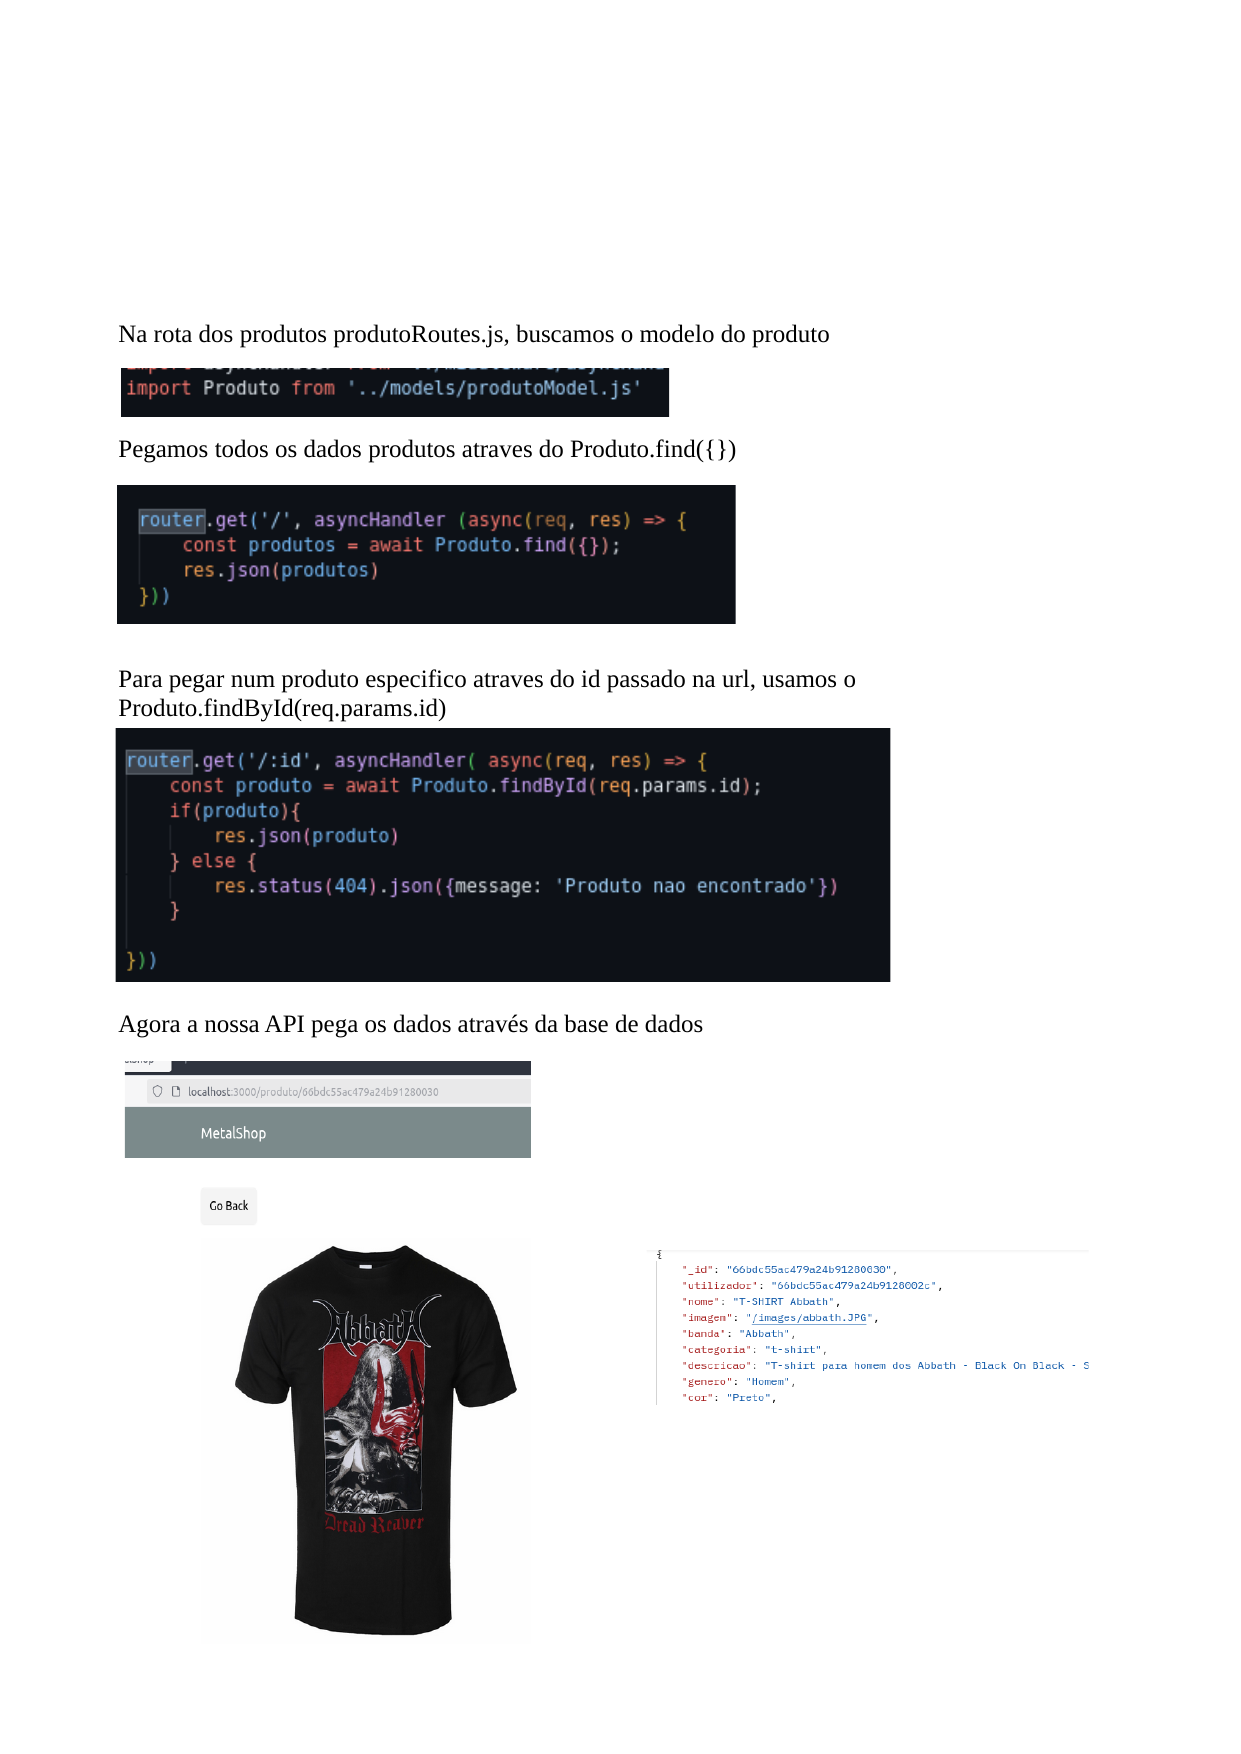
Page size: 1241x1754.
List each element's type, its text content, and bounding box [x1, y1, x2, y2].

picture [121, 368, 670, 417]
picture [115, 728, 891, 982]
text Para pegar num produto especifico atraves do id passado na url, usamos o Produto.findById(req.params.id) [118, 664, 1122, 722]
picture [124, 1061, 531, 1662]
text Na rota dos produtos produtoRoutes.js, buscamos o modelo do produto [118, 319, 1122, 348]
picture [646, 1245, 1089, 1405]
text Agora a nossa API pega os dados através da base de dados [118, 1009, 1122, 1038]
picture [117, 485, 736, 624]
text Pegamos todos os dados produtos atraves do Produto.find({}) [118, 434, 1122, 463]
